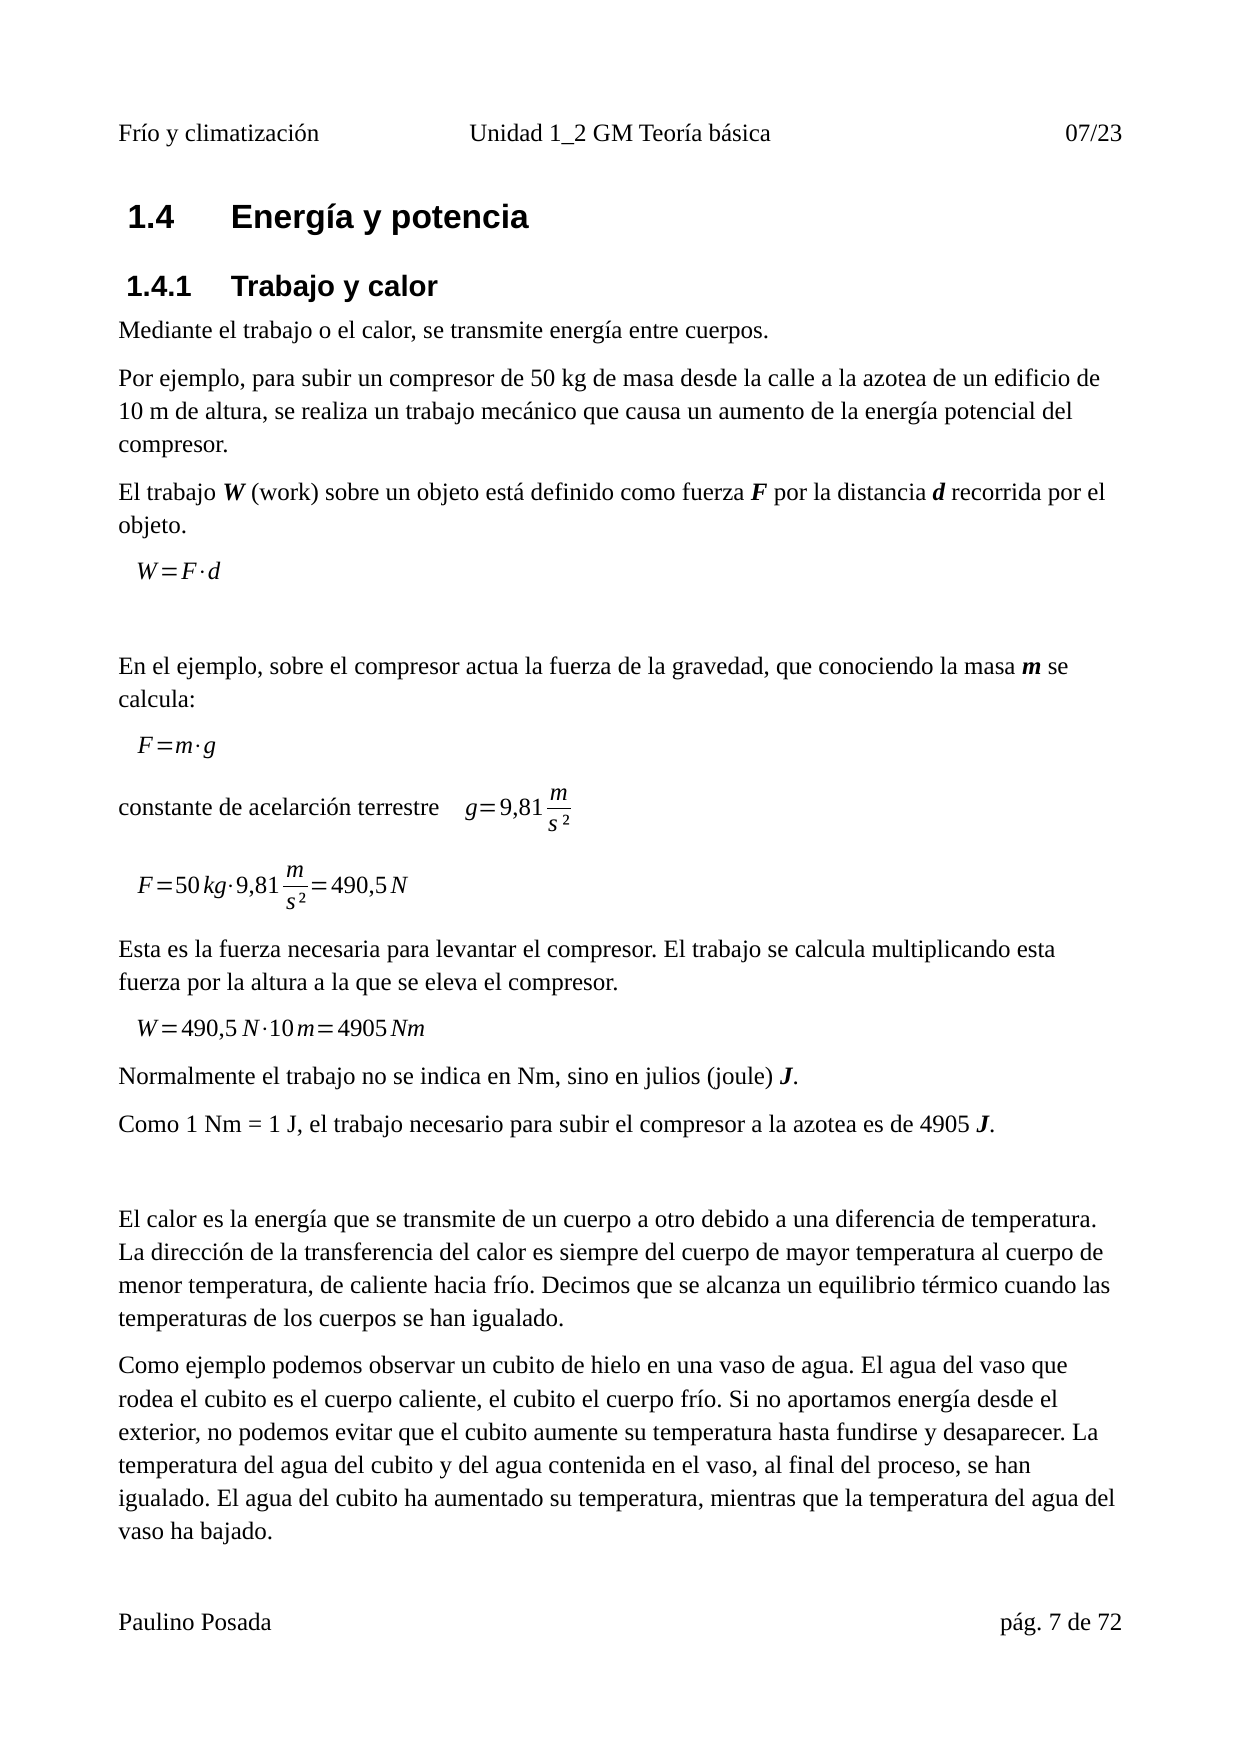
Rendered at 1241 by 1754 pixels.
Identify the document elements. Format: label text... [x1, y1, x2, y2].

text El trabajo W (work) sobre un objeto está definido como fuerza F por la distancia d recorrida por el objeto. [118, 477, 1122, 538]
subtitle Energía y potencia [118, 197, 1122, 236]
subtitle Trabajo y calor [118, 269, 1122, 303]
text En el ejemplo, sobre el compresor actua la fuerza de la gravedad, que conociendo la masa m se calcula: [118, 651, 1122, 713]
text Como 1 Nm = 1 J, el trabajo necesario para subir el compresor a la azotea es de 4905 J. [118, 1109, 1122, 1137]
text Como ejemplo podemos observar un cubito de hielo en una vaso de agua. El agua del vaso que rodea el cubito es el cuerpo caliente, el cubito el cuerpo frío. Si no aportamos energía desde el exterior, no podemos evitar que el cubito aumente su temperatura hasta fundirse y desaparecer. La temperatura del agua del cubito y del agua contenida en el vaso, al final del proceso, se han igualado. El agua del cubito ha aumentado su temperatura, mientras que la temperatura del agua del vaso ha bajado. [118, 1351, 1122, 1544]
text Normalmente el trabajo no se indica en Nm, sino en julios (joule) J. [118, 1061, 1122, 1090]
text constante de acelarción terrestre [118, 778, 1122, 837]
text Mediante el trabajo o el calor, se transmite energía entre cuerpos. [118, 315, 1122, 344]
text El calor es la energía que se transmite de un cuerpo a otro debido a una diferencia de temperatura. La dirección de la transferencia del calor es siempre del cuerpo de mayor temperatura al cuerpo de menor temperatura, de caliente hacia frío. Decimos que se alcanza un equilibrio térmico cuando las temperaturas de los cuerpos se han igualado. [118, 1204, 1122, 1332]
text Esta es la fuerza necesaria para levantar el compresor. El trabajo se calcula multiplicando esta fuerza por la altura a la que se eleva el compresor. [118, 934, 1122, 996]
text Por ejemplo, para subir un compresor de 50 kg de masa desde la calle a la azotea de un edificio de 10 m de altura, se realiza un trabajo mecánico que causa un aumento de la energía potencial del compresor. [118, 363, 1122, 458]
